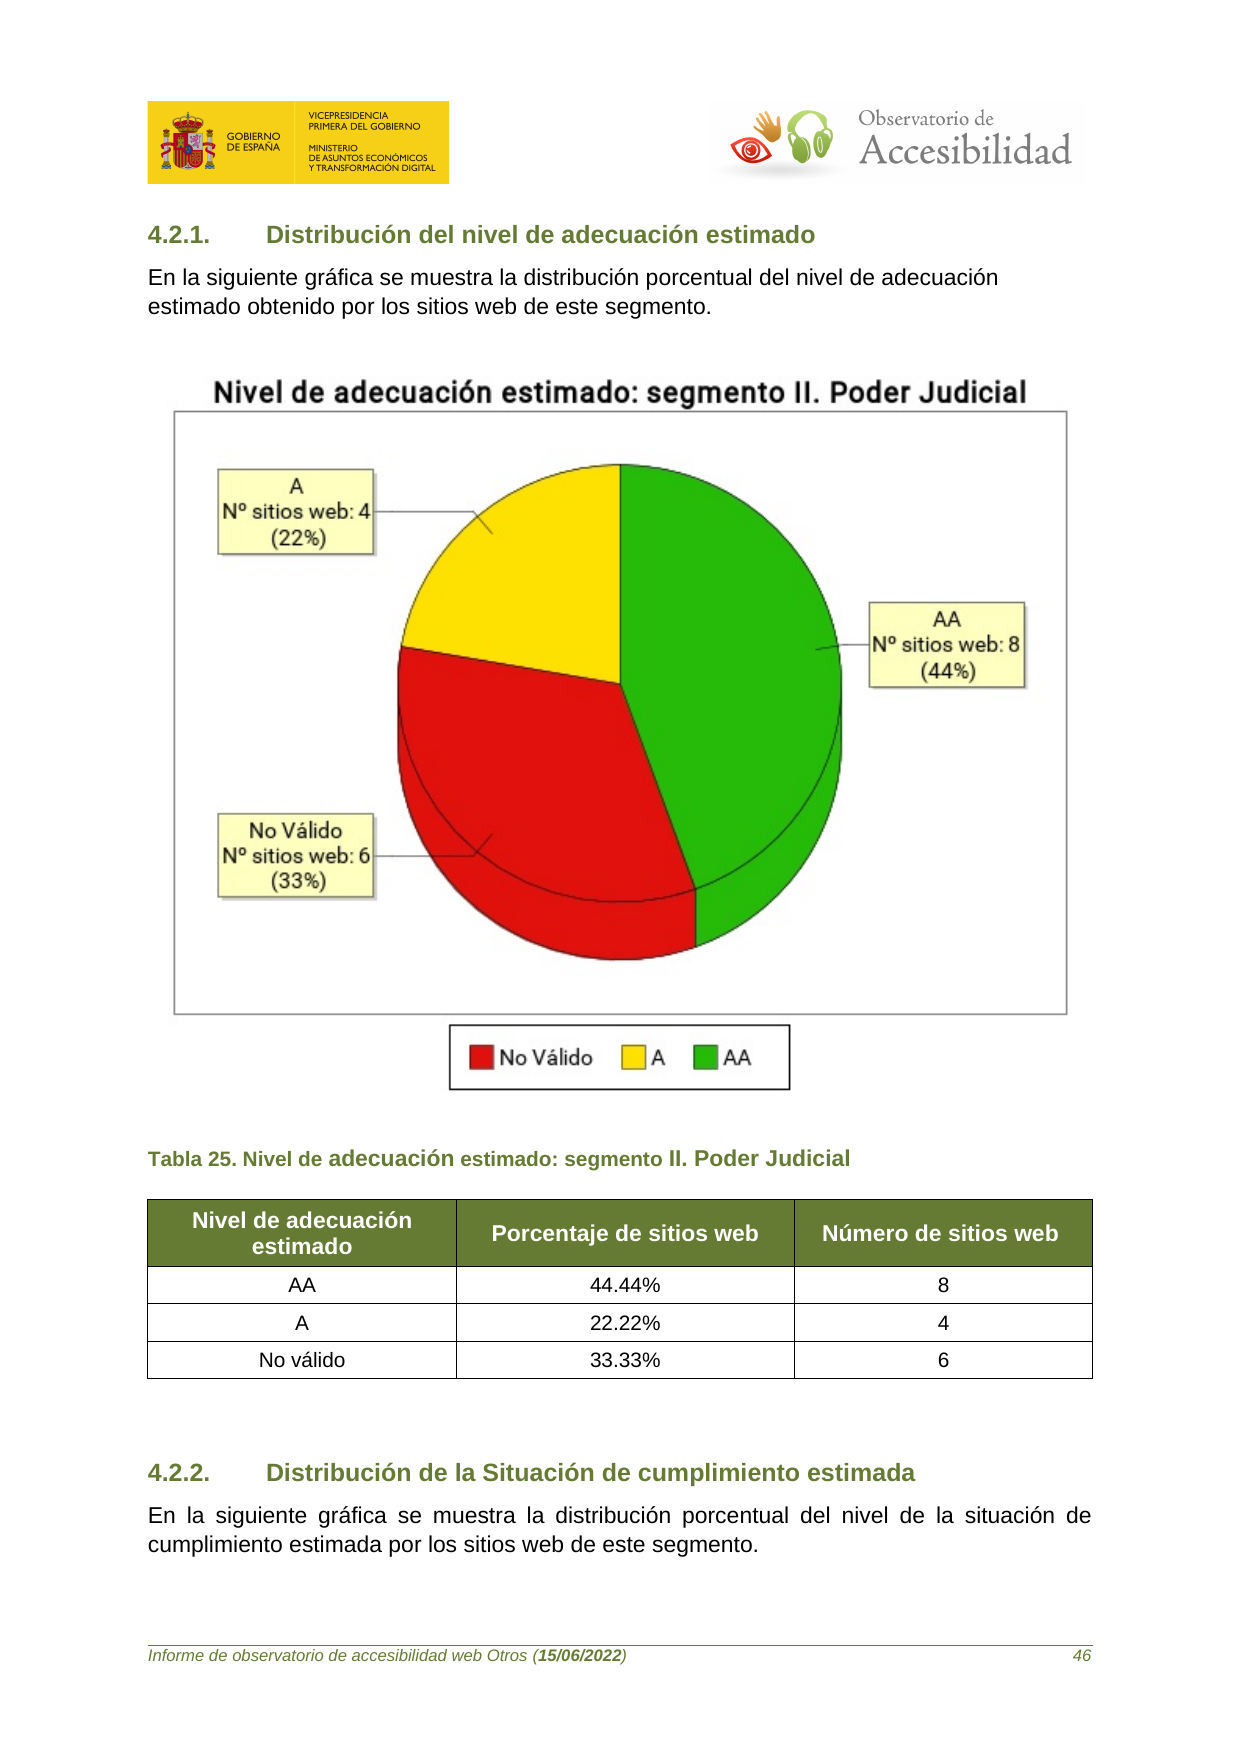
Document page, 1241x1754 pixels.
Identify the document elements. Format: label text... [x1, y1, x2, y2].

text En la siguiente gráfica se muestra la distribución porcentual del nivel de adecuación estimado obtenido por los sitios web de este segmento. [148, 264, 1092, 319]
subtitle Distribución de la Situación de cumplimiento estimada [148, 1458, 1092, 1487]
table_cell AA [148, 1267, 456, 1303]
table_cell 8 [795, 1267, 1092, 1303]
picture [147, 101, 450, 184]
picture [710, 101, 1086, 184]
table_header Nivel de adecuación estimado [148, 1200, 456, 1266]
table_cell 4 [795, 1304, 1092, 1341]
text En la siguiente gráfica se muestra la distribución porcentual del nivel de la situación de cumplimiento estimada por los sitios web de este segmento. [148, 1502, 1092, 1557]
table_cell A [148, 1304, 456, 1341]
table_cell 44.44% [457, 1267, 794, 1303]
text Tabla 1. Nivel de adecuación estimado: segmento II. Poder Judicial [148, 1145, 1092, 1172]
table_cell 22.22% [457, 1304, 794, 1341]
table_cell 6 [795, 1342, 1092, 1378]
table_header Porcentaje de sitios web [457, 1200, 794, 1266]
table_cell No válido [148, 1342, 456, 1378]
picture [166, 375, 1074, 1092]
subtitle Distribución del nivel de adecuación estimado [148, 220, 1092, 248]
table_cell 33.33% [457, 1342, 794, 1378]
table_header Número de sitios web [795, 1200, 1092, 1266]
